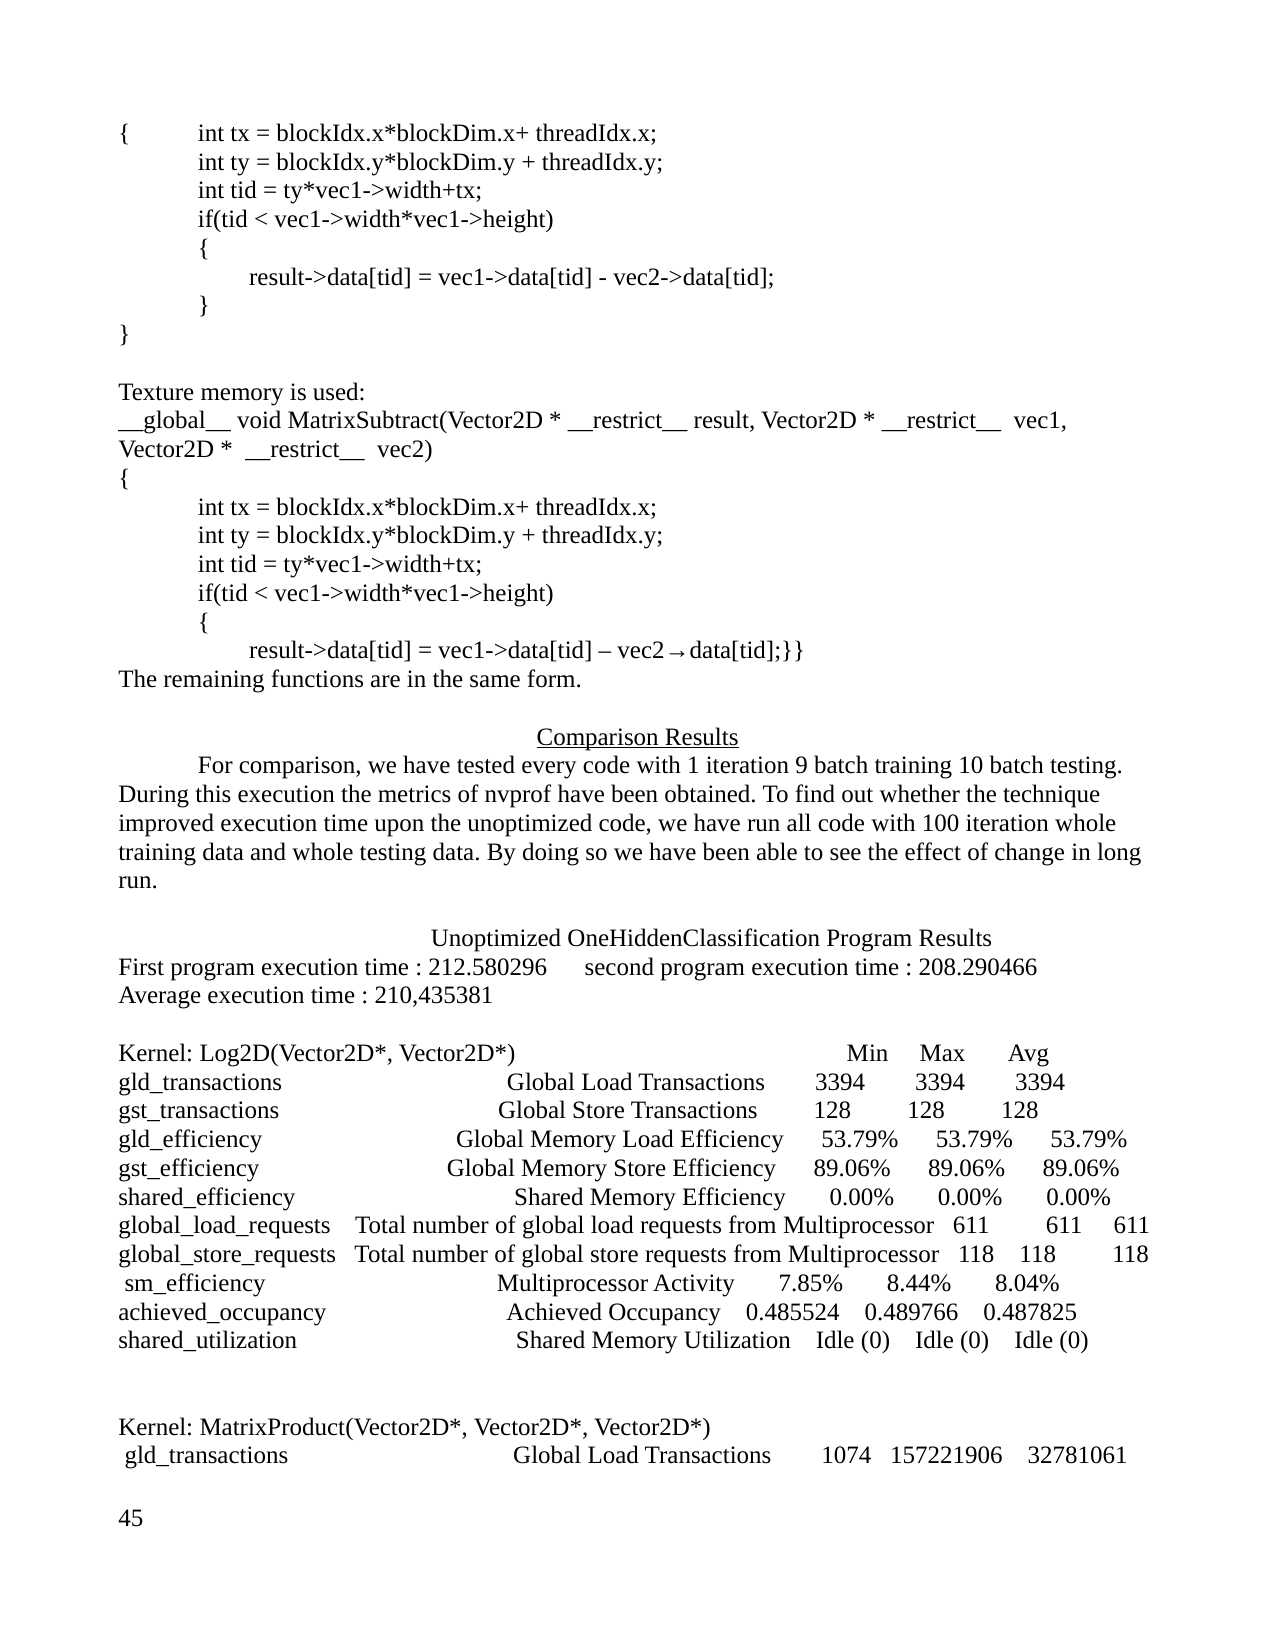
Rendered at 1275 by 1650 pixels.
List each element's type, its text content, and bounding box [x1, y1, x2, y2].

text result->data[tid] = vec1->data[tid] - vec2->data[tid]; [118, 262, 1157, 291]
text gst_transactions Global Store Transactions 128 128 128 [118, 1096, 1157, 1124]
text result->data[tid] = vec1->data[tid] – vec2→data[tid];}} [118, 636, 1157, 664]
text if(tid < vec1->width*vec1->height) [118, 578, 1157, 607]
text First program execution time : 212.580296 second program execution time : 208.290466 [118, 952, 1157, 981]
text achieved_occupancy Achieved Occupancy 0.485524 0.489766 0.487825 [118, 1297, 1157, 1326]
text } [118, 319, 1157, 348]
text The remaining functions are in the same form. [118, 664, 1157, 693]
text int ty = blockIdx.y*blockDim.y + threadIdx.y; [118, 521, 1157, 549]
text int tid = ty*vec1->width+tx; [118, 549, 1157, 578]
text { [118, 233, 1157, 262]
text sm_efficiency Multiprocessor Activity 7.85% 8.44% 8.04% [118, 1268, 1157, 1297]
text gld_transactions Global Load Transactions 3394 3394 3394 [118, 1067, 1157, 1096]
text shared_utilization Shared Memory Utilization Idle (0) Idle (0) Idle (0) [118, 1326, 1157, 1354]
text Average execution time : 210,435381 [118, 981, 1157, 1009]
text { [118, 463, 1157, 492]
text Unoptimized OneHiddenClassification Program Results [118, 923, 1157, 952]
text gld_efficiency Global Memory Load Efficiency 53.79% 53.79% 53.79% [118, 1124, 1157, 1153]
text { int tx = blockIdx.x*blockDim.x+ threadIdx.x; [118, 118, 1157, 147]
text For comparison, we have tested every code with 1 iteration 9 batch training 10 batch testing. During this execution the metrics of nvprof have been obtained. To find out whether the technique improved execution time upon the unoptimized code, we have run all code with 100 iteration whole training data and whole testing data. By doing so we have been able to see the effect of change in long run. [118, 751, 1157, 894]
text int ty = blockIdx.y*blockDim.y + threadIdx.y; [118, 147, 1157, 176]
text shared_efficiency Shared Memory Efficiency 0.00% 0.00% 0.00% [118, 1182, 1157, 1211]
text { [118, 607, 1157, 636]
text Kernel: MatrixProduct(Vector2D*, Vector2D*, Vector2D*) [118, 1412, 1157, 1441]
text global_load_requests Total number of global load requests from Multiprocessor 611 611 611 [118, 1211, 1157, 1239]
text Comparison Results [118, 722, 1157, 751]
text if(tid < vec1->width*vec1->height) [118, 204, 1157, 233]
text Kernel: Log2D(Vector2D*, Vector2D*) Min Max Avg [118, 1038, 1157, 1067]
text gst_efficiency Global Memory Store Efficiency 89.06% 89.06% 89.06% [118, 1153, 1157, 1182]
text global_store_requests Total number of global store requests from Multiprocessor 118 118 118 [118, 1239, 1157, 1268]
text __global__ void MatrixSubtract(Vector2D * __restrict__ result, Vector2D * __restrict__ vec1, Vector2D * __restrict__ vec2) [118, 406, 1157, 463]
text } [118, 291, 1157, 319]
text int tid = ty*vec1->width+tx; [118, 176, 1157, 204]
text gld_transactions Global Load Transactions 1074 157221906 32781061 [118, 1441, 1157, 1469]
text Texture memory is used: [118, 377, 1157, 406]
text int tx = blockIdx.x*blockDim.x+ threadIdx.x; [118, 492, 1157, 521]
